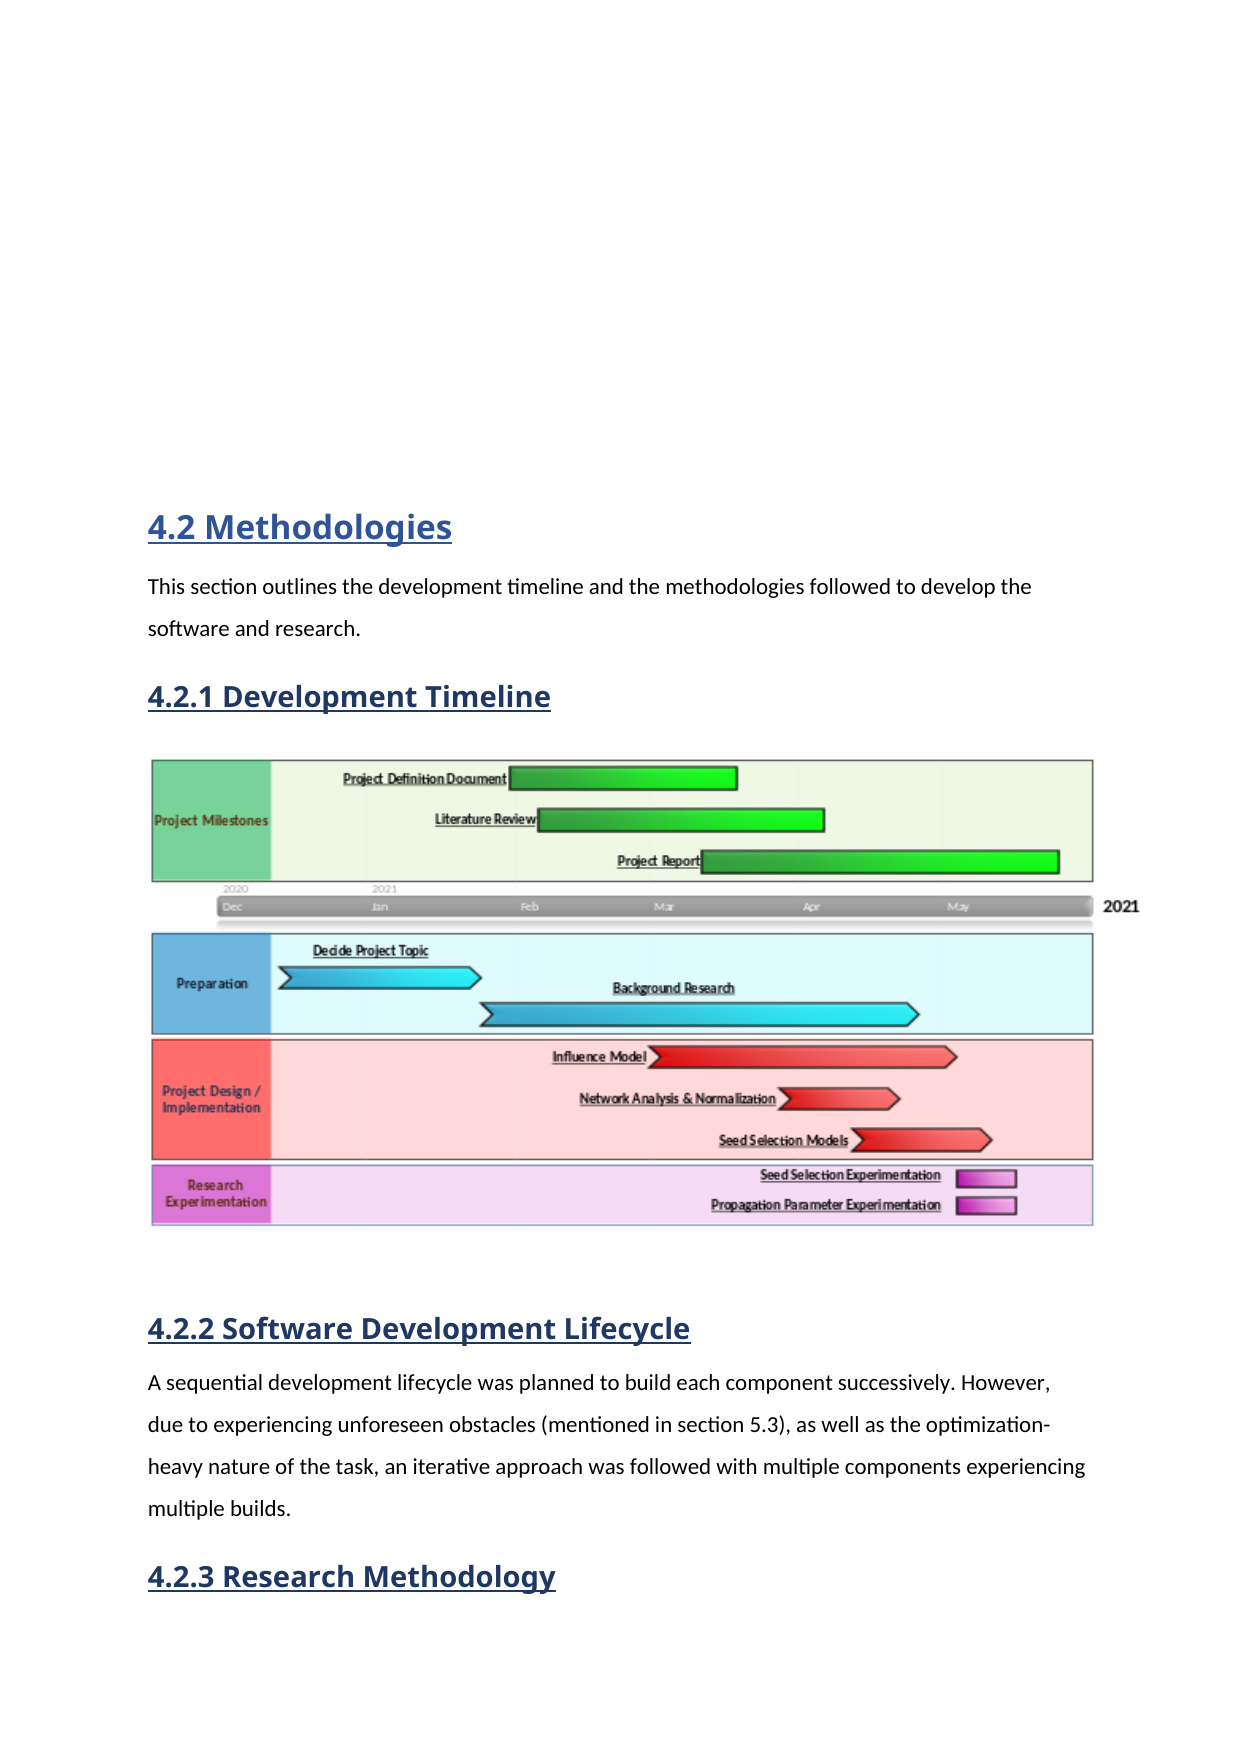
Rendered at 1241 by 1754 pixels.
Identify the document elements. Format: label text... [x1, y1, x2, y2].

subtitle 4.2 Methodologies [148, 504, 1092, 549]
text This section outlines the development timeline and the methodologies followed to develop the software and research. [148, 572, 1092, 642]
subtitle 4.2.2 Software Development Lifecycle [148, 1308, 1092, 1348]
subtitle 4.2.3 Research Methodology [148, 1557, 1092, 1596]
subtitle 4.2.1 Development Timeline [148, 677, 1092, 716]
text A sequential development lifecycle was planned to build each component successively. However, due to experiencing unforeseen obstacles (mentioned in section 5.3), as well as the optimization-heavy nature of the task, an iterative approach was followed with multiple components experiencing multiple builds. [148, 1368, 1092, 1522]
